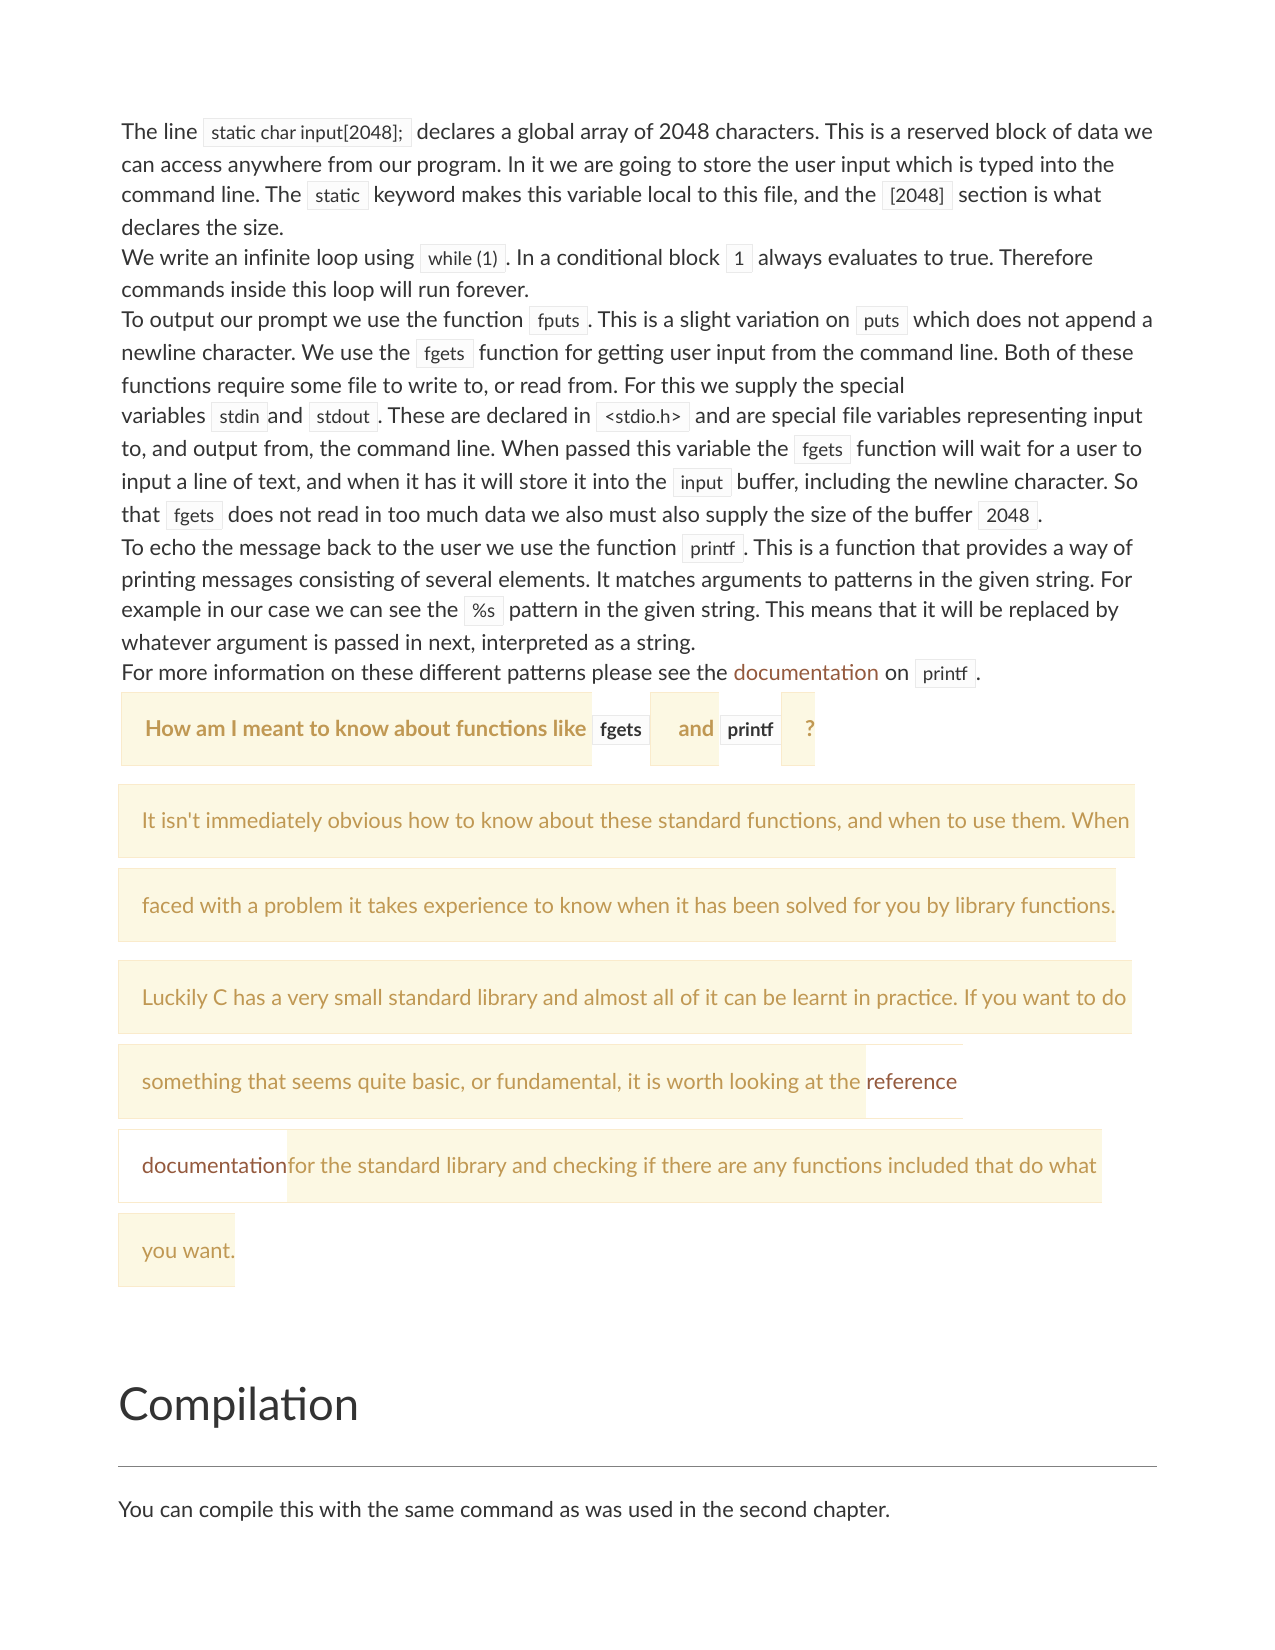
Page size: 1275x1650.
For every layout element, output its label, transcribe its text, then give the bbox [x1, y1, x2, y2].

text You can compile this with the same command as was used in the second chapter. [118, 1496, 1157, 1522]
text It isn't immediately obvious how to know about these standard functions, and when to use them. When faced with a problem it takes experience to know when it has been solved for you by library functions. [118, 784, 1157, 941]
text ? [782, 692, 1154, 765]
text printf [916, 660, 975, 687]
text To output our prompt we use the function fputs. This is a slight variation on puts which does not append a newline character. We use the fgets function for getting user input from the command line. Both of these functions require some file to write to, or read from. For this we supply the special variables stdinand stdout. These are declared in <stdio.h> and are special file variables representing input to, and output from, the command line. When passed this variable the fgets function will wait for a user to input a line of text, and when it has it will store it into the input buffer, including the newline character. So that fgets does not read in too much data we also must also supply the size of the buffer 2048. [121, 306, 1154, 529]
text The line static char input[2048]; declares a global array of 2048 characters. This is a reserved block of data we can access anywhere from our program. In it we are going to store the user input which is typed into the command line. The static keyword makes this variable local to this file, and the [2048] section is what declares the size. [121, 118, 1154, 240]
text and printf [651, 692, 781, 765]
subtitle Compilation [118, 1375, 1157, 1430]
text Luckily C has a very small standard library and almost all of it can be learnt in practice. If you want to do something that seems quite basic, or fundamental, it is worth looking at the reference documentationfor the standard library and checking if there are any functions included that do what you want. [118, 960, 1157, 1286]
text We write an infinite loop using while (1). In a conditional block 1 always evaluates to true. Therefore commands inside this loop will run forever. [121, 243, 1154, 302]
text How am I meant to know about functions like fgets [122, 692, 650, 765]
text To echo the message back to the user we use the function printf. This is a function that provides a way of printing messages consisting of several elements. It matches arguments to patterns in the given string. For example in our case we can see the %s pattern in the given string. This means that it will be replaced by whatever argument is passed in next, interpreted as a string. [121, 533, 1154, 655]
text . [976, 659, 1154, 687]
text For more information on these different patterns please see the documentation on [121, 659, 915, 687]
